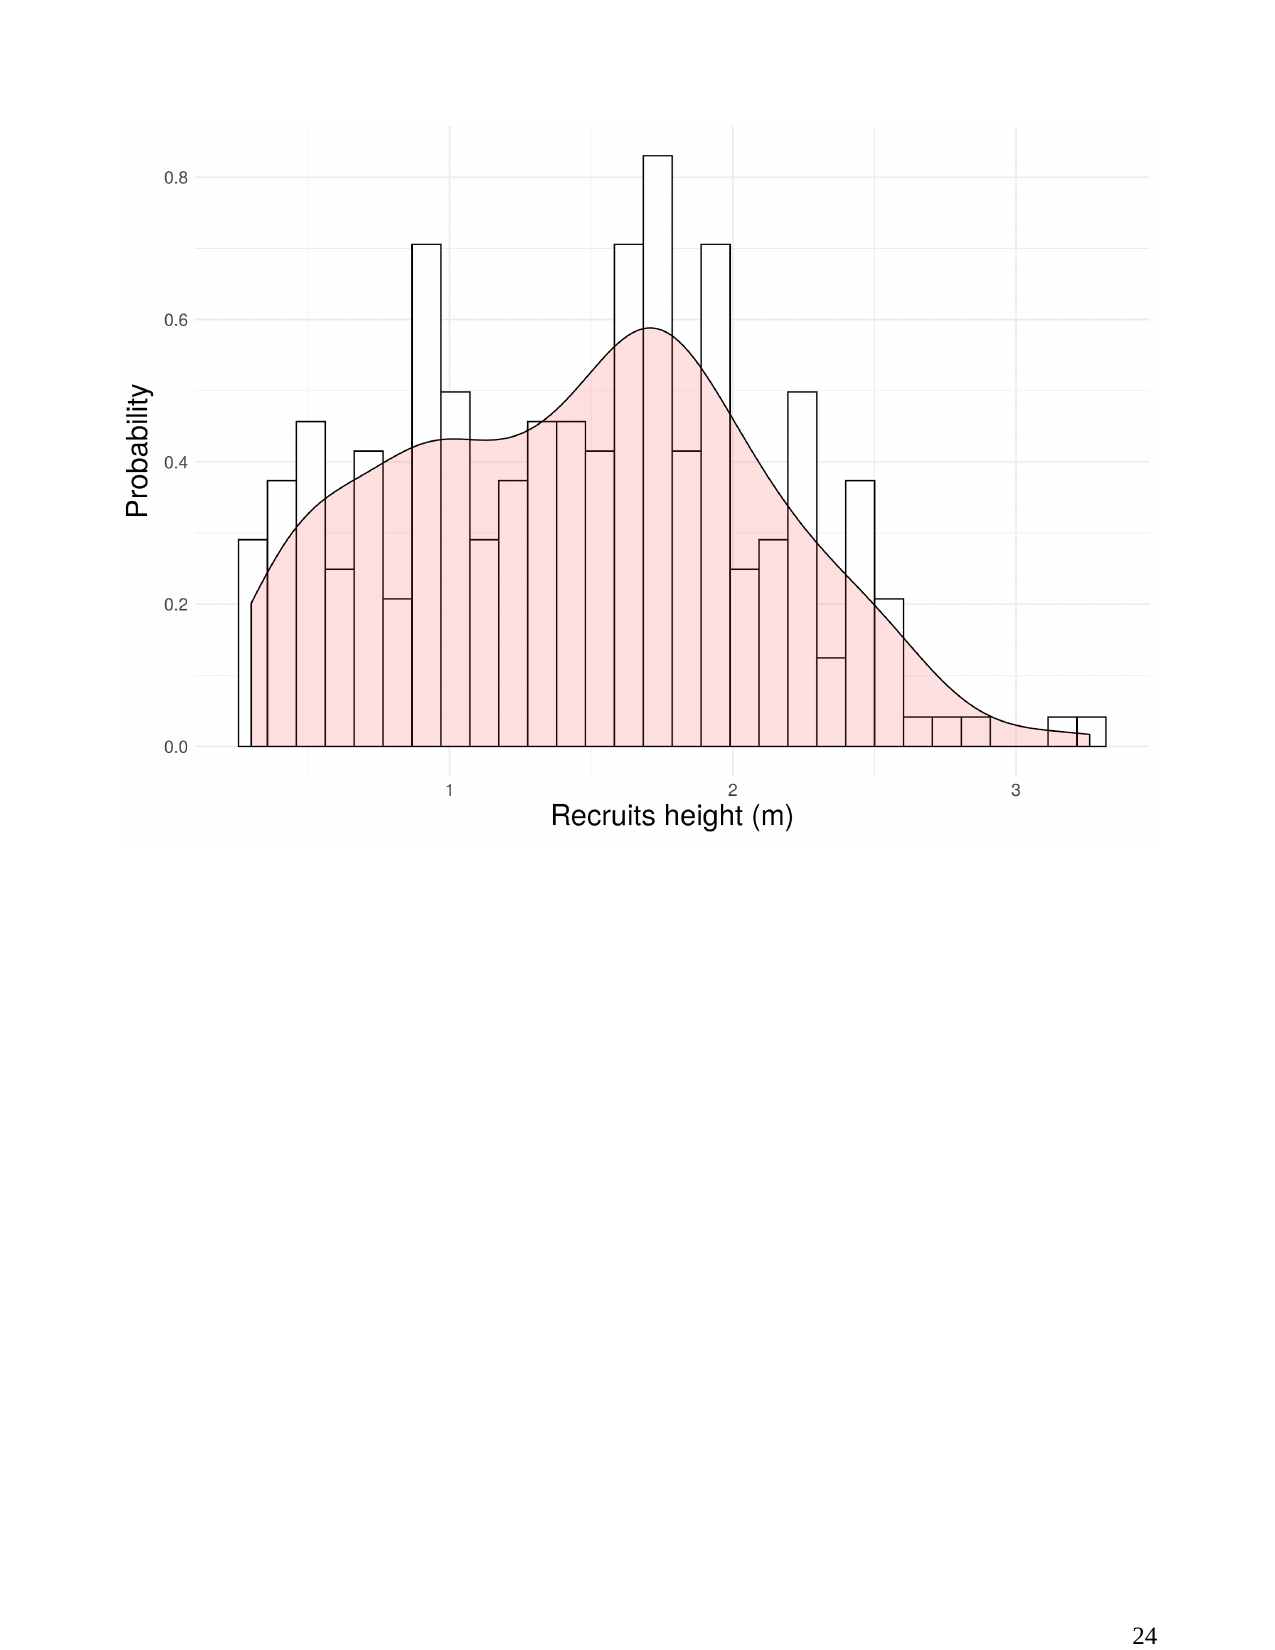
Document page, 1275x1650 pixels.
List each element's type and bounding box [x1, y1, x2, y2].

picture [118, 118, 1157, 846]
